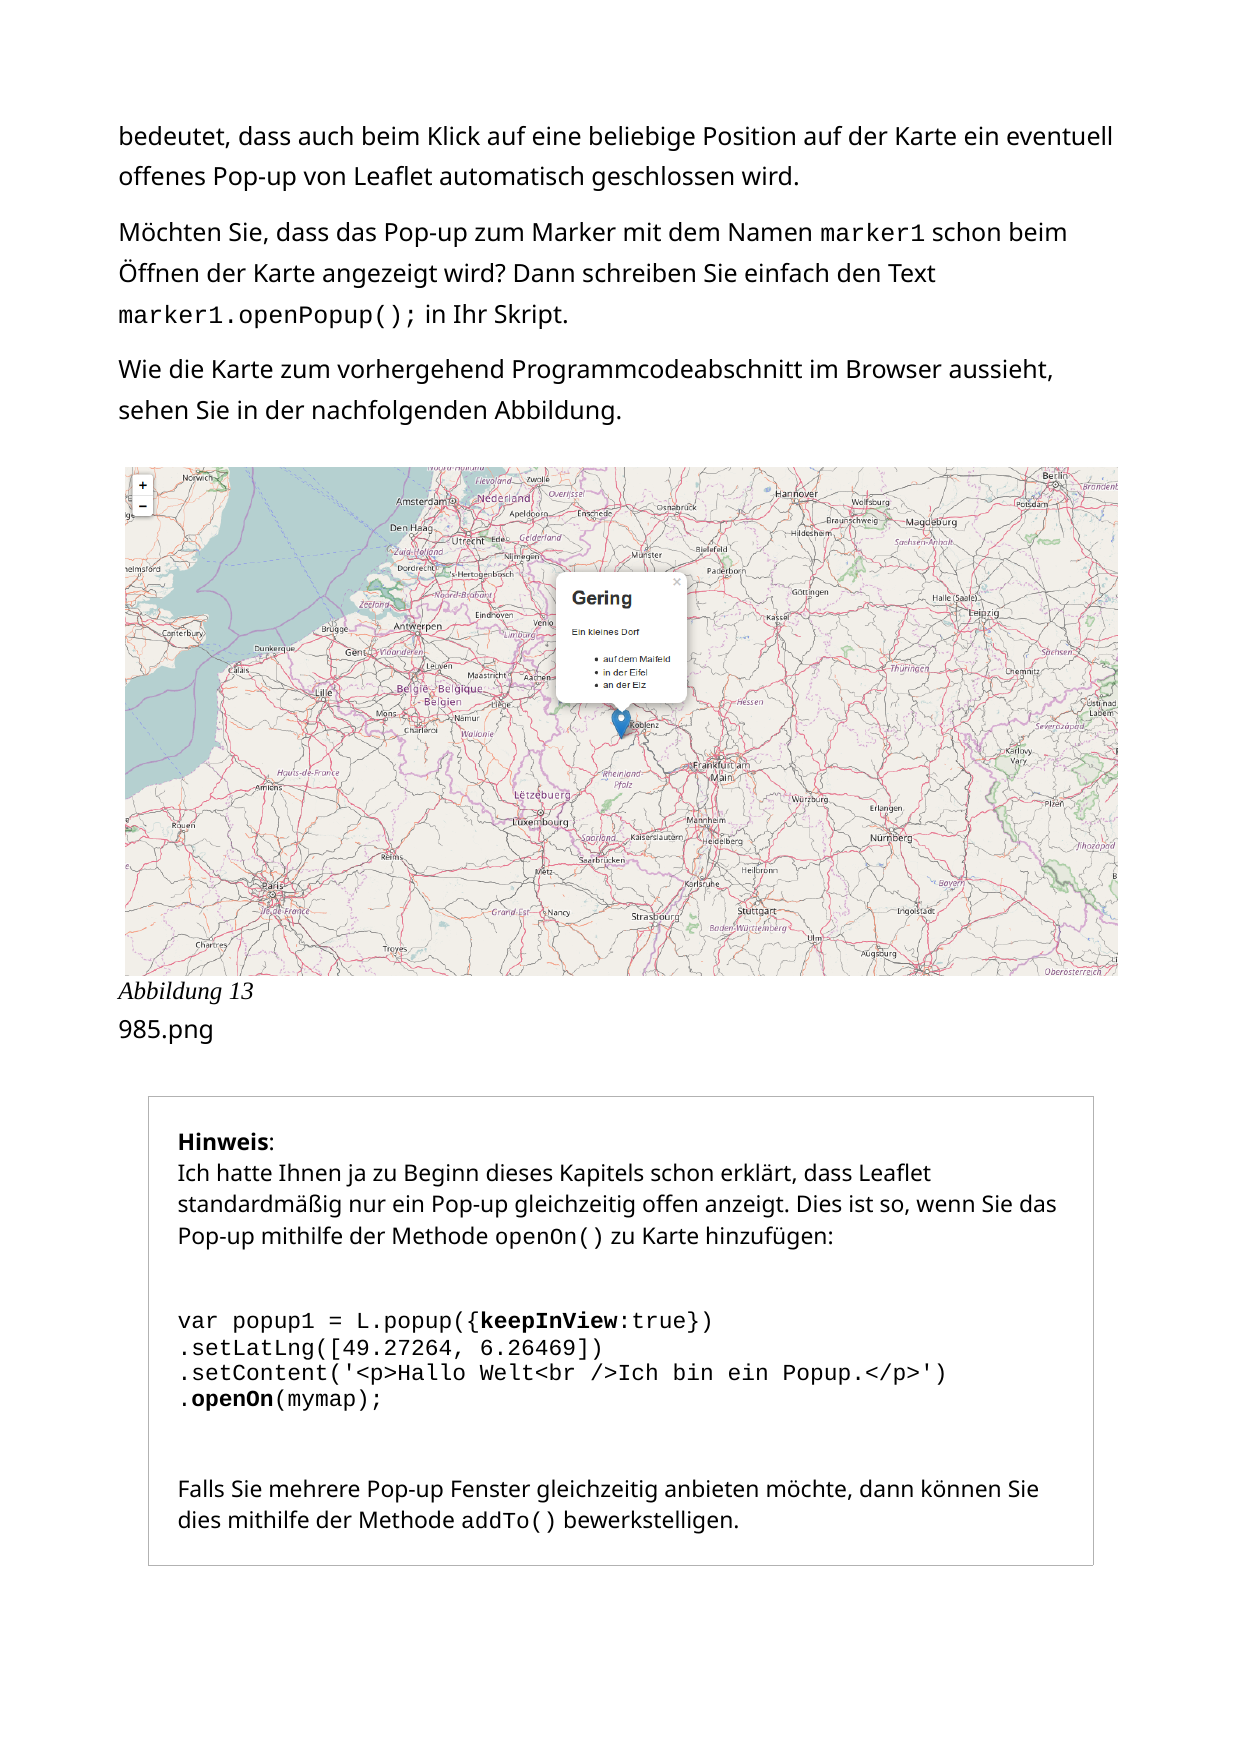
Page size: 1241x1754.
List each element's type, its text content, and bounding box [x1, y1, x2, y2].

text Falls Sie mehrere Pop-up Fenster gleichzeitig anbieten möchte, dann können Sie dies mithilfe der Methode addTo() bewerkstelligen. [149, 1443, 1093, 1565]
text Hinweis: Ich hatte Ihnen ja zu Beginn dieses Kapitels schon erklärt, dass Leaflet standardmäßig nur ein Pop-up gleichzeitig offen anzeigt. Dies ist so, wenn Sie das Pop-up mithilfe der Methode openOn() zu Karte hinzufügen: [149, 1097, 1093, 1251]
picture [118, 460, 1123, 976]
text var popup1 = L.popup({keepInView:true}) .setLatLng([49.27264, 6.26469]) .setContent('<p>Hallo Welt<br />Ich bin ein Popup.</p>') .openOn(mymap); [149, 1280, 1093, 1414]
text Wie die Karte zum vorhergehend Programmcodeabschnitt im Browser aussieht, sehen Sie in der nachfolgenden Abbildung. [118, 352, 1122, 427]
text [118, 448, 1122, 460]
text bedeutet, dass auch beim Klick auf eine beliebige Position auf der Karte ein eventuell offenes Pop-up von Leaflet automatisch geschlossen wird. [118, 118, 1122, 193]
text Abbildung 13 [118, 976, 1122, 1004]
text Möchten Sie, dass das Pop-up zum Marker mit dem Namen marker1 schon beim Öffnen der Karte angezeigt wird? Dann schreiben Sie einfach den Text marker1.openPopup(); in Ihr Skript. [118, 214, 1122, 331]
text 985.png [118, 1004, 1122, 1045]
